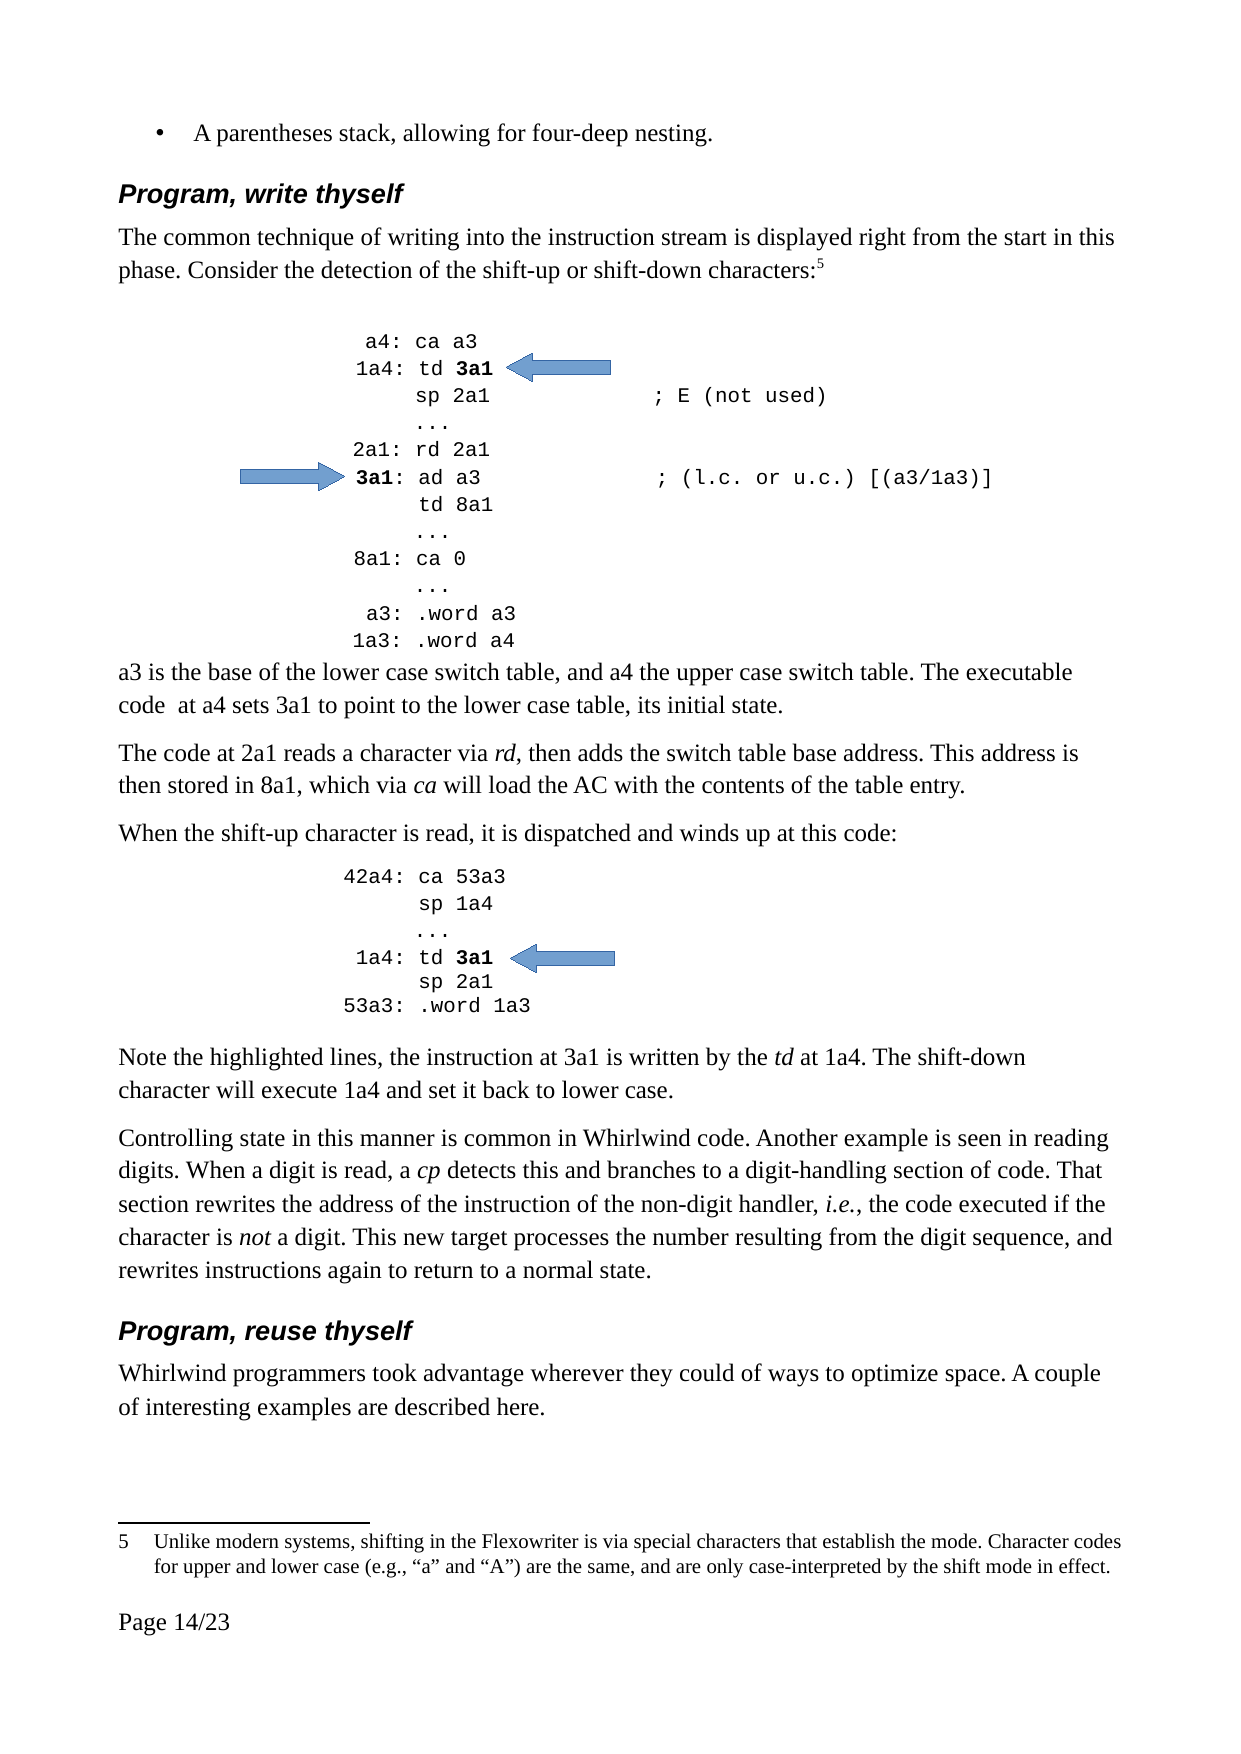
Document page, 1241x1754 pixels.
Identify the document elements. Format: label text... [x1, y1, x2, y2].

text ... [118, 575, 1122, 599]
text [537, 947, 1122, 971]
list A parentheses stack, allowing for four-deep nesting. [156, 118, 1122, 147]
text [118, 467, 318, 490]
text sp 2a1 [118, 971, 1122, 995]
text 1a4: td 3a1 [118, 947, 531, 971]
text td 8a1 [118, 494, 1122, 517]
text [533, 358, 1122, 382]
subtitle Program, reuse thyself [118, 1315, 1122, 1346]
text 42a4: ca 53a3 [118, 866, 1122, 889]
text a4: ca a3 [118, 331, 1122, 354]
text 1a3: .word a4 [118, 630, 1122, 653]
text sp 1a4 [118, 893, 1122, 917]
text 1a4: td 3a1 [118, 358, 531, 382]
text a3: .word a3 [118, 603, 1122, 626]
text ... [118, 412, 1122, 436]
text a3 is the base of the lower case switch table, and a4 the upper case switch table. The executable code at a4 sets 3a1 to point to the lower case table, its initial state. [118, 657, 1122, 719]
text 8a1: ca 0 [118, 548, 1122, 572]
text Unlike modern systems, shifting in the Flexowriter is via special characters that establish the mode. Character codes for upper and lower case (e.g., “a” and “A”) are the same, and are only case-interpreted by the shift mode in effect. [118, 1529, 1122, 1578]
text The common technique of writing into the instruction stream is displayed right from the start in this phase. Consider the detection of the shift-up or shift-down characters: [118, 222, 1122, 284]
text ... [118, 521, 1122, 545]
text When the shift-up character is read, it is dispatched and winds up at this code: [118, 818, 1122, 847]
text Controlling state in this manner is common in Whirlwind code. Another example is seen in reading digits. When a digit is read, a cp detects this and branches to a digit-handling section of code. That section rewrites the address of the instruction of the non-digit handler, i.e., the code executed if the character is not a digit. This new target processes the number resulting from the digit sequence, and rewrites instructions again to return to a normal state. [118, 1123, 1122, 1283]
text ... [118, 920, 1122, 944]
text 2a1: rd 2a1 [118, 439, 1122, 463]
text 53a3: .word 1a3 [118, 995, 1122, 1018]
text The code at 2a1 reads a character via rd, then adds the switch table base address. This address is then stored in 8a1, which via ca will load the AC with the contents of the table entry. [118, 738, 1122, 799]
text 3a1: ad a3 ; (l.c. or u.c.) [(a3/1a3)] [322, 467, 1122, 490]
text sp 2a1 ; E (not used) [118, 385, 1122, 409]
text Whirlwind programmers took advantage wherever they could of ways to optimize space. A couple of interesting examples are described here. [118, 1358, 1122, 1420]
subtitle Program, write thyself [118, 178, 1122, 209]
text Note the highlighted lines, the instruction at 3a1 is written by the td at 1a4. The shift-down character will execute 1a4 and set it back to lower case. [118, 1042, 1122, 1104]
